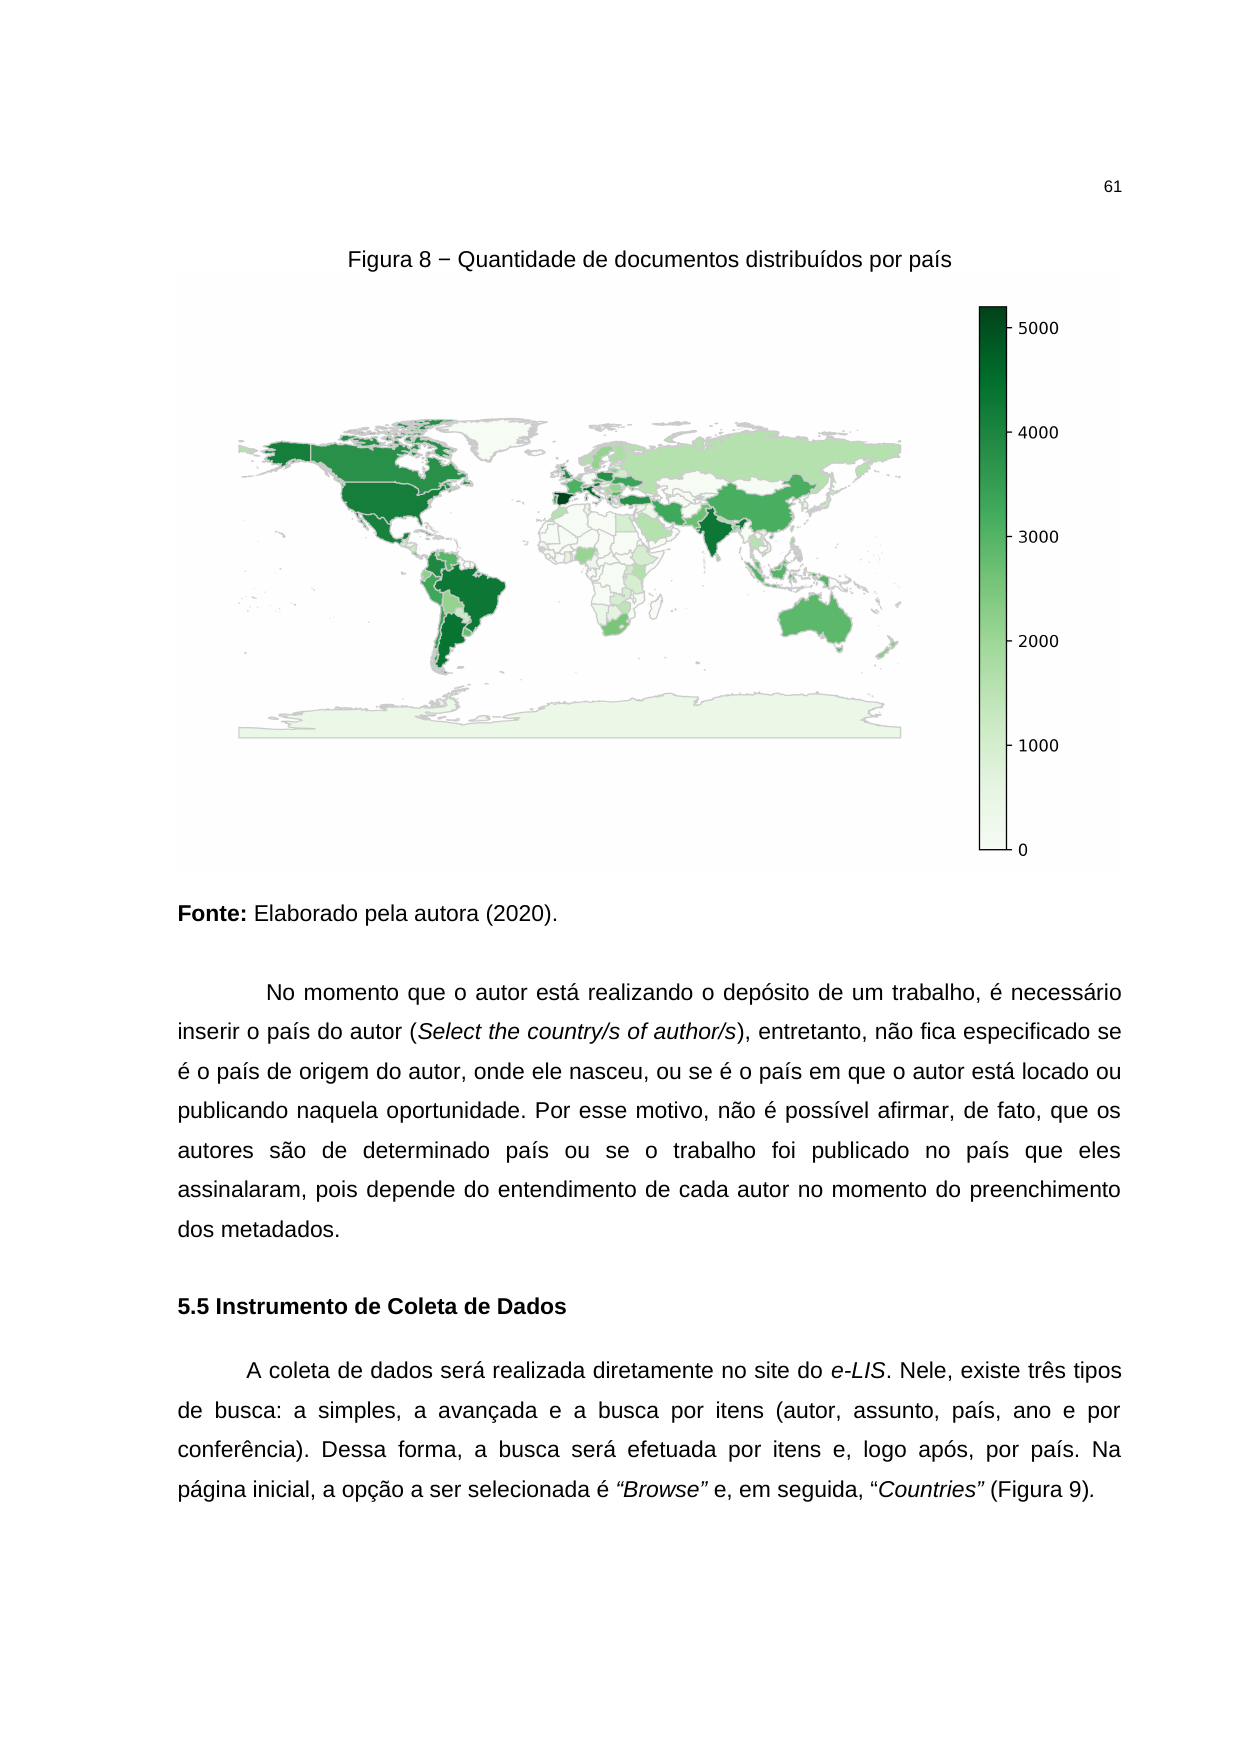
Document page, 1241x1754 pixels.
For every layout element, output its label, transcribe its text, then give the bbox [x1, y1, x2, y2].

text A coleta de dados será realizada diretamente no site do e-LIS. Nele, existe três tipos de busca: a simples, a avançada e a busca por itens (autor, assunto, país, ano e por conferência). Dessa forma, a busca será efetuada por itens e, logo após, por país. Na página inicial, a opção a ser selecionada é “Browse” e, em seguida, “Countries” (Figura 9). [177, 1357, 1122, 1502]
text Figura 8 − Quantidade de documentos distribuídos por país [177, 246, 1122, 274]
text Fonte: Elaborado pela autora (2020). [177, 900, 1122, 926]
picture [177, 274, 1123, 873]
text No momento que o autor está realizando o depósito de um trabalho, é necessário inserir o país do autor (Select the country/s of author/s), entretanto, não fica especificado se é o país de origem do autor, onde ele nasceu, ou se é o país em que o autor está locado ou publicando naquela oportunidade. Por esse motivo, não é possível afirmar, de fato, que os autores são de determinado país ou se o trabalho foi publicado no país que eles assinalaram, pois depende do entendimento de cada autor no momento do preenchimento dos metadados. [177, 979, 1122, 1242]
subtitle 5.5 Instrumento de Coleta de Dados [177, 1293, 1122, 1319]
